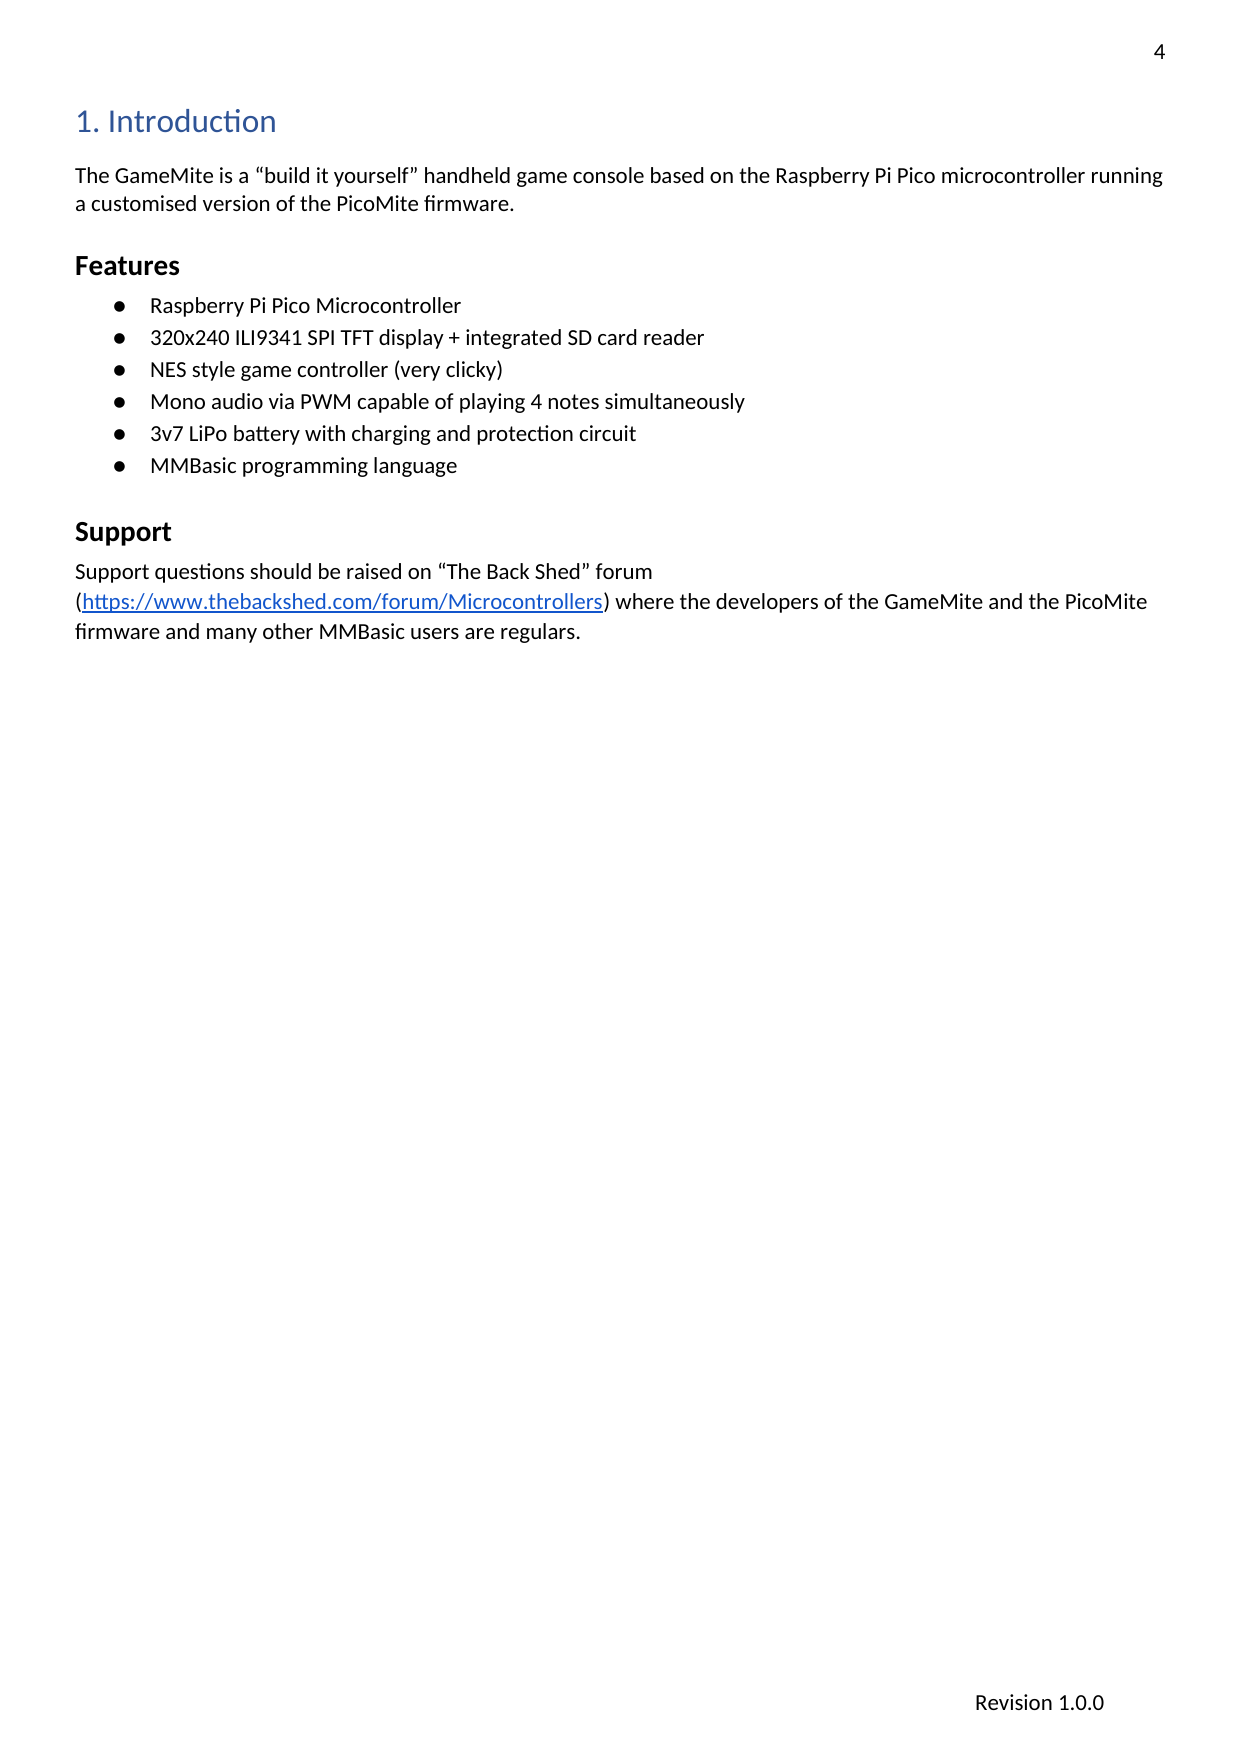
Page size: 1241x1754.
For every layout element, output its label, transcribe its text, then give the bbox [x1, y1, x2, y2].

list NES style game controller (very clicky) [112, 355, 1165, 383]
text Support questions should be raised on “The Back Shed” forum (https://www.thebackshed.com/forum/Microcontrollers) where the developers of the GameMite and the PicoMite firmware and many other MMBasic users are regulars. [75, 557, 1165, 645]
list 320x240 ILI9341 SPI TFT display + integrated SD card reader [112, 323, 1165, 351]
list Mono audio via PWM capable of playing 4 notes simultaneously [112, 387, 1165, 415]
list 3v7 LiPo battery with charging and protection circuit [112, 419, 1165, 447]
subtitle Features [75, 247, 1165, 282]
subtitle Support [75, 513, 1165, 549]
list MMBasic programming language [112, 452, 1165, 480]
subtitle 1. Introduction [75, 100, 1165, 141]
text The GameMite is a “build it yourself” handheld game console based on the Raspberry Pi Pico microcontroller running a customised version of the PicoMite firmware. [75, 162, 1165, 218]
list Raspberry Pi Pico Microcontroller [112, 291, 1165, 319]
